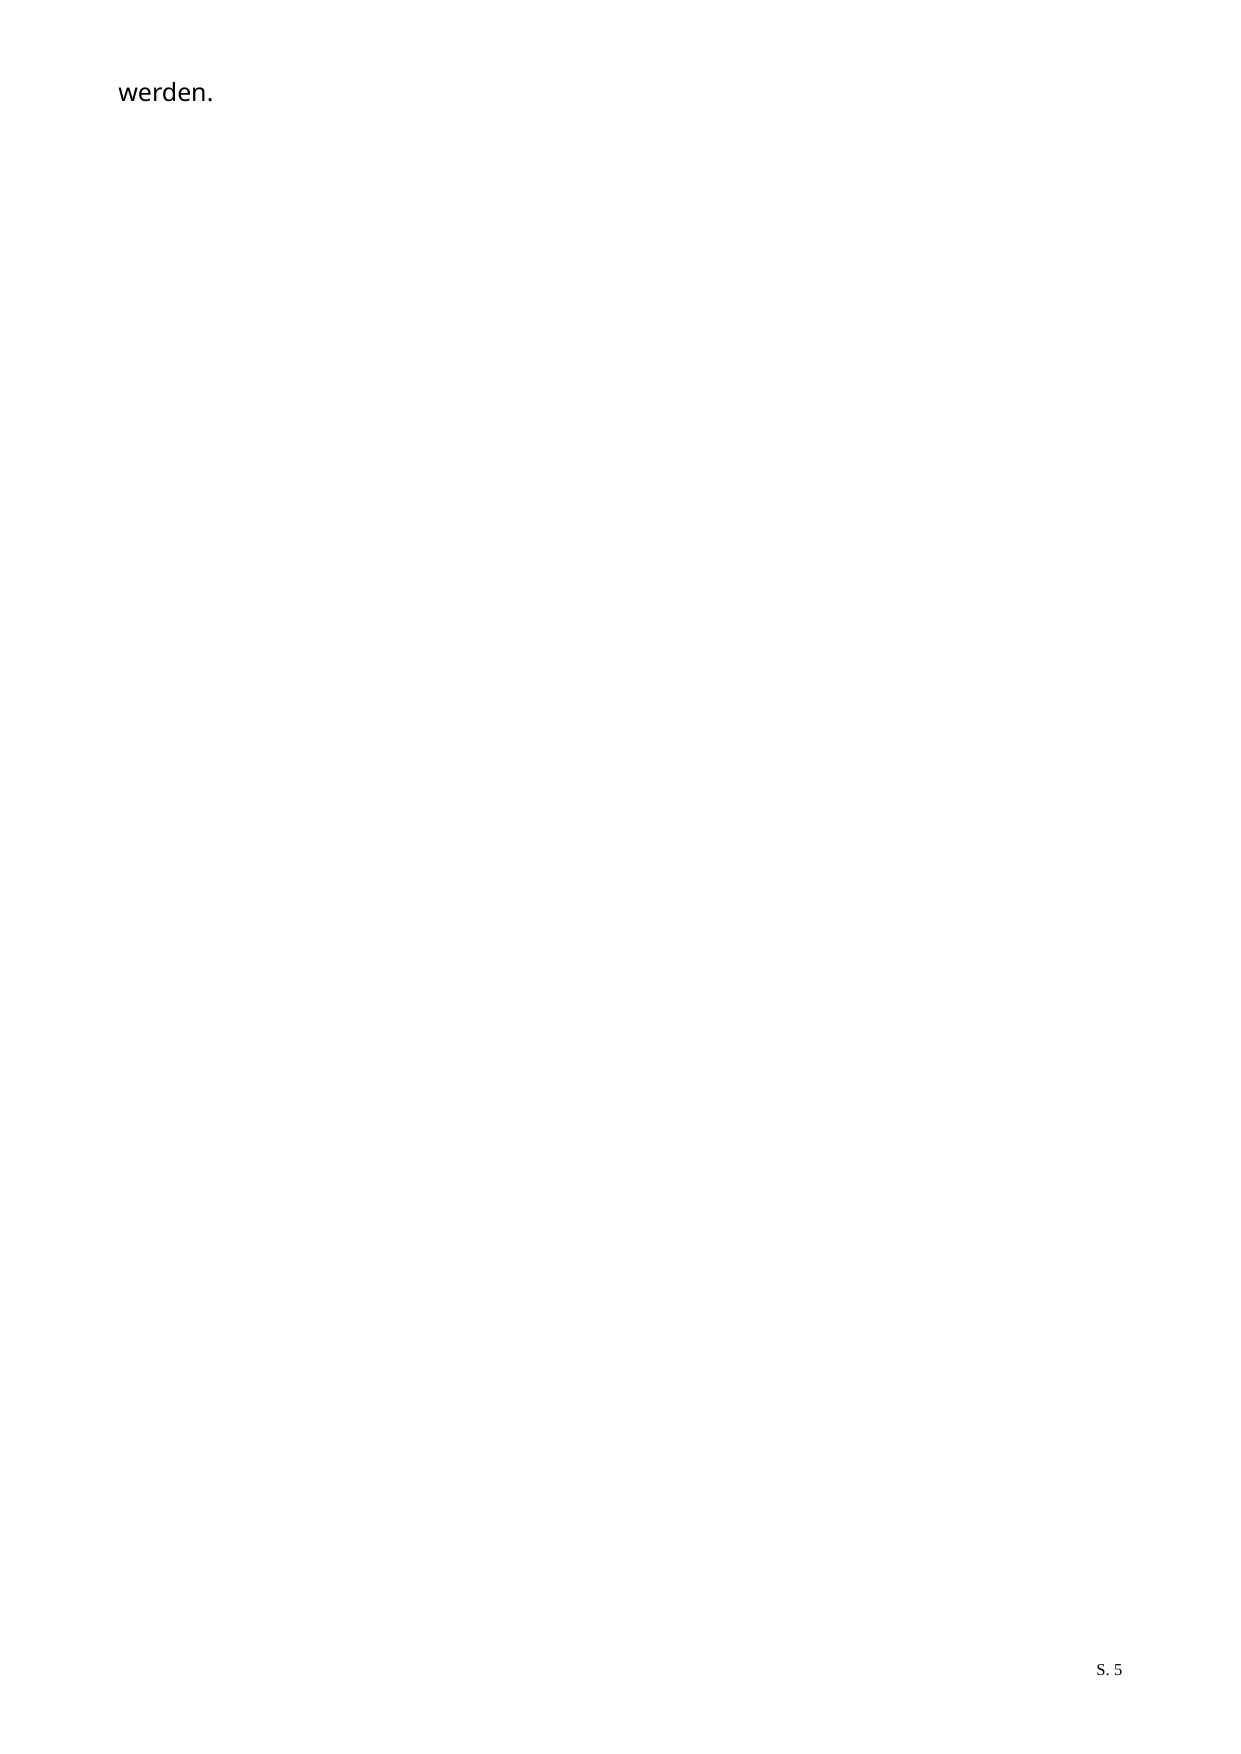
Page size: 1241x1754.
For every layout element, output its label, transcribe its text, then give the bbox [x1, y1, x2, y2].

text werden. [118, 75, 1122, 109]
